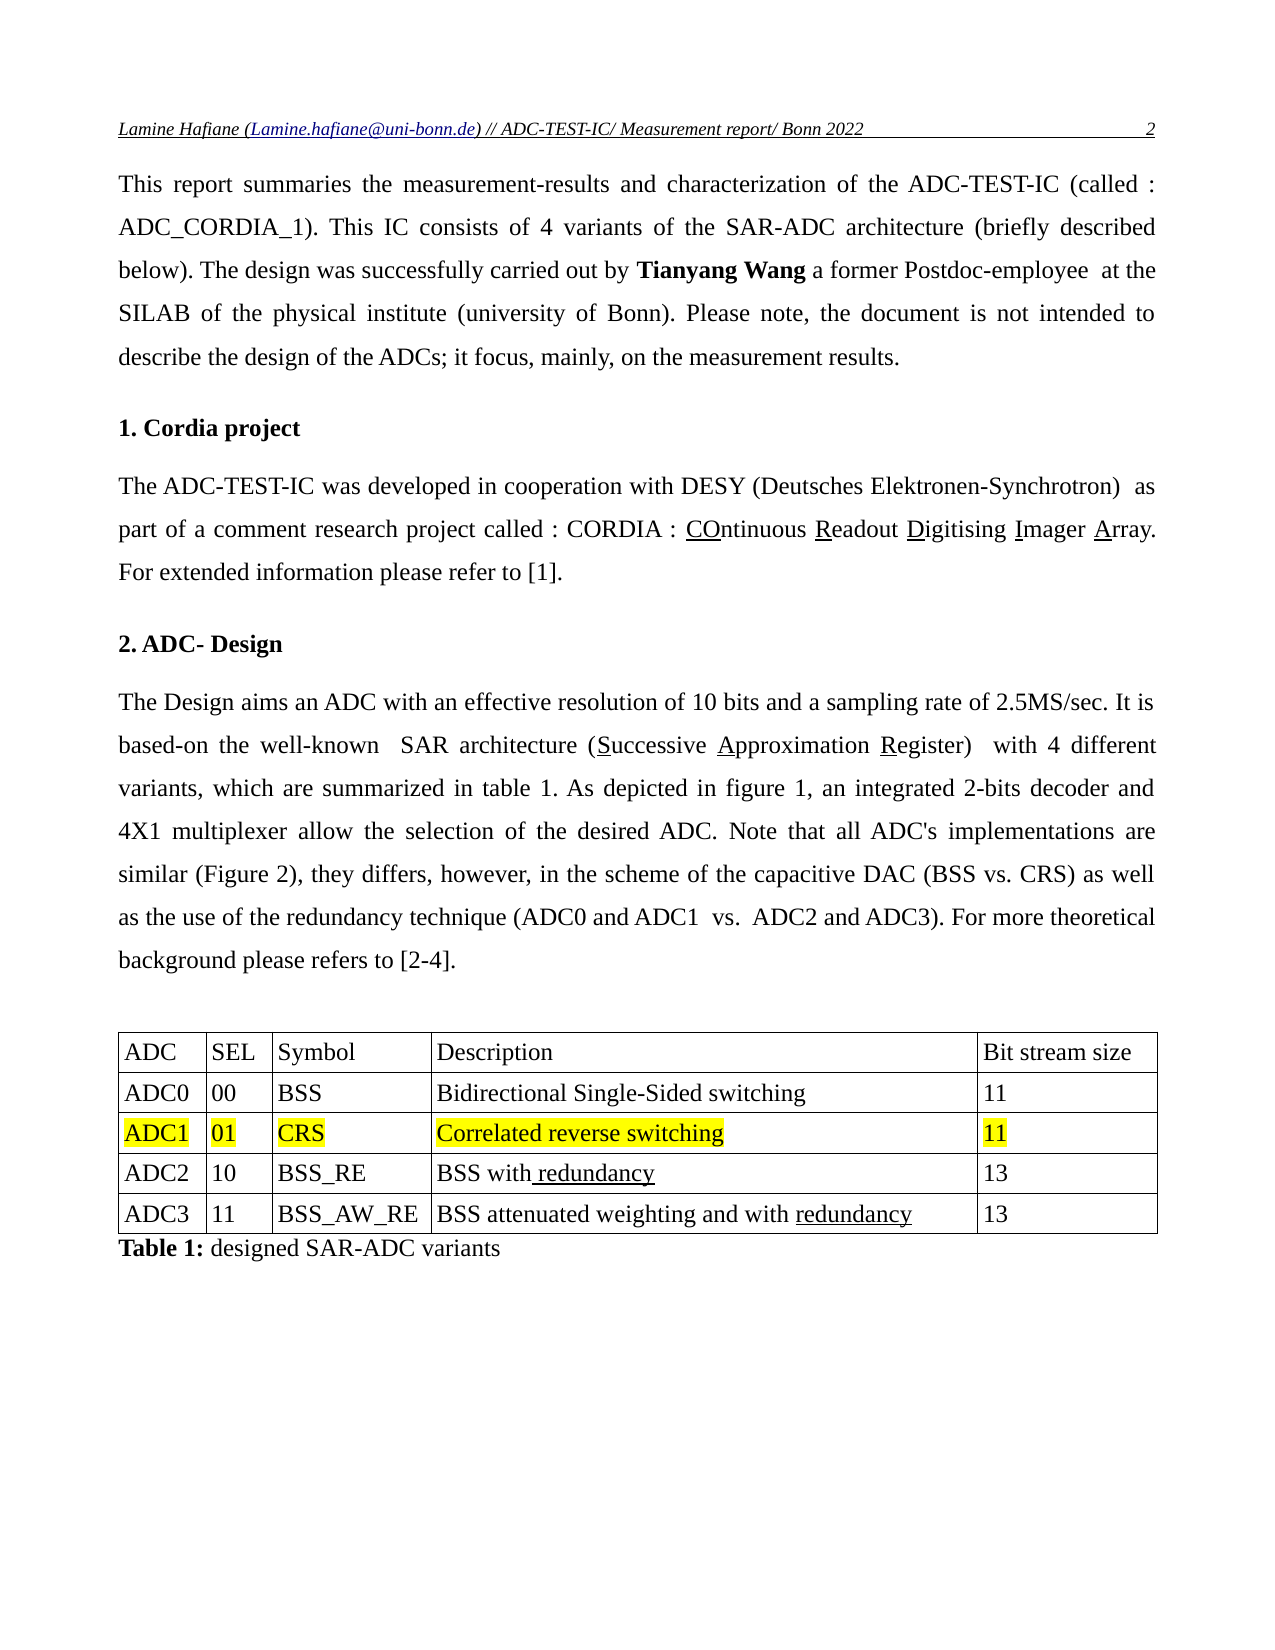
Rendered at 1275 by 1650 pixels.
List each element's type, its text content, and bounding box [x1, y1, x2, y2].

table_cell 11 [978, 1073, 1157, 1112]
table_cell ADC0 [119, 1073, 206, 1112]
table_cell 11 [978, 1113, 1157, 1153]
table_cell BSS [273, 1073, 431, 1112]
table_header Description [432, 1033, 977, 1072]
text 1. Cordia project [118, 413, 1157, 442]
table_cell BSS attenuated weighting and with redundancy [432, 1194, 977, 1233]
table_cell 01 [207, 1113, 272, 1153]
table_header Bit stream size [978, 1033, 1157, 1072]
text The ADC-TEST-IC was developed in cooperation with DESY (Deutsches Elektronen-Synchrotron) as part of a comment research project called : CORDIA : COntinuous Readout Digitising Imager Array. For extended information please refer to [1]. [118, 471, 1157, 586]
table_header SEL [207, 1033, 272, 1072]
table_cell 00 [207, 1073, 272, 1112]
table_cell 10 [207, 1154, 272, 1193]
table_cell CRS [273, 1113, 431, 1153]
text This report summaries the measurement-results and characterization of the ADC-TEST-IC (called : ADC_CORDIA_1). This IC consists of 4 variants of the SAR-ADC architecture (briefly described below). The design was successfully carried out by Tianyang Wang a former Postdoc-employee at the SILAB of the physical institute (university of Bonn). Please note, the document is not intended to describe the design of the ADCs; it focus, mainly, on the measurement results. [118, 169, 1157, 370]
table_cell 13 [978, 1194, 1157, 1233]
table_cell ADC1 [119, 1113, 206, 1153]
table_cell ADC2 [119, 1154, 206, 1193]
text 2. ADC- Design [118, 629, 1157, 658]
table_cell BSS_RE [273, 1154, 431, 1193]
table_header ADC [119, 1033, 206, 1072]
table_cell 11 [207, 1194, 272, 1233]
table_cell 13 [978, 1154, 1157, 1193]
text The Design aims an ADC with an effective resolution of 10 bits and a sampling rate of 2.5MS/sec. It is based-on the well-known SAR architecture (Successive Approximation Register) with 4 different variants, which are summarized in table 1. As depicted in figure 1, an integrated 2-bits decoder and 4X1 multiplexer allow the selection of the desired ADC. Note that all ADC's implementations are similar (Figure 2), they differs, however, in the scheme of the capacitive DAC (BSS vs. CRS) as well as the use of the redundancy technique (ADC0 and ADC1 vs. ADC2 and ADC3). For more theoretical background please refers to [2-4]. [118, 687, 1157, 974]
table_cell Bidirectional Single-Sided switching [432, 1073, 977, 1112]
table_cell ADC3 [119, 1194, 206, 1233]
table_cell Correlated reverse switching [432, 1113, 977, 1153]
text Table 1: designed SAR-ADC variants [118, 1234, 1157, 1262]
table_cell BSS_AW_RE [273, 1194, 431, 1233]
table_cell BSS with redundancy [432, 1154, 977, 1193]
table_header Symbol [273, 1033, 431, 1072]
